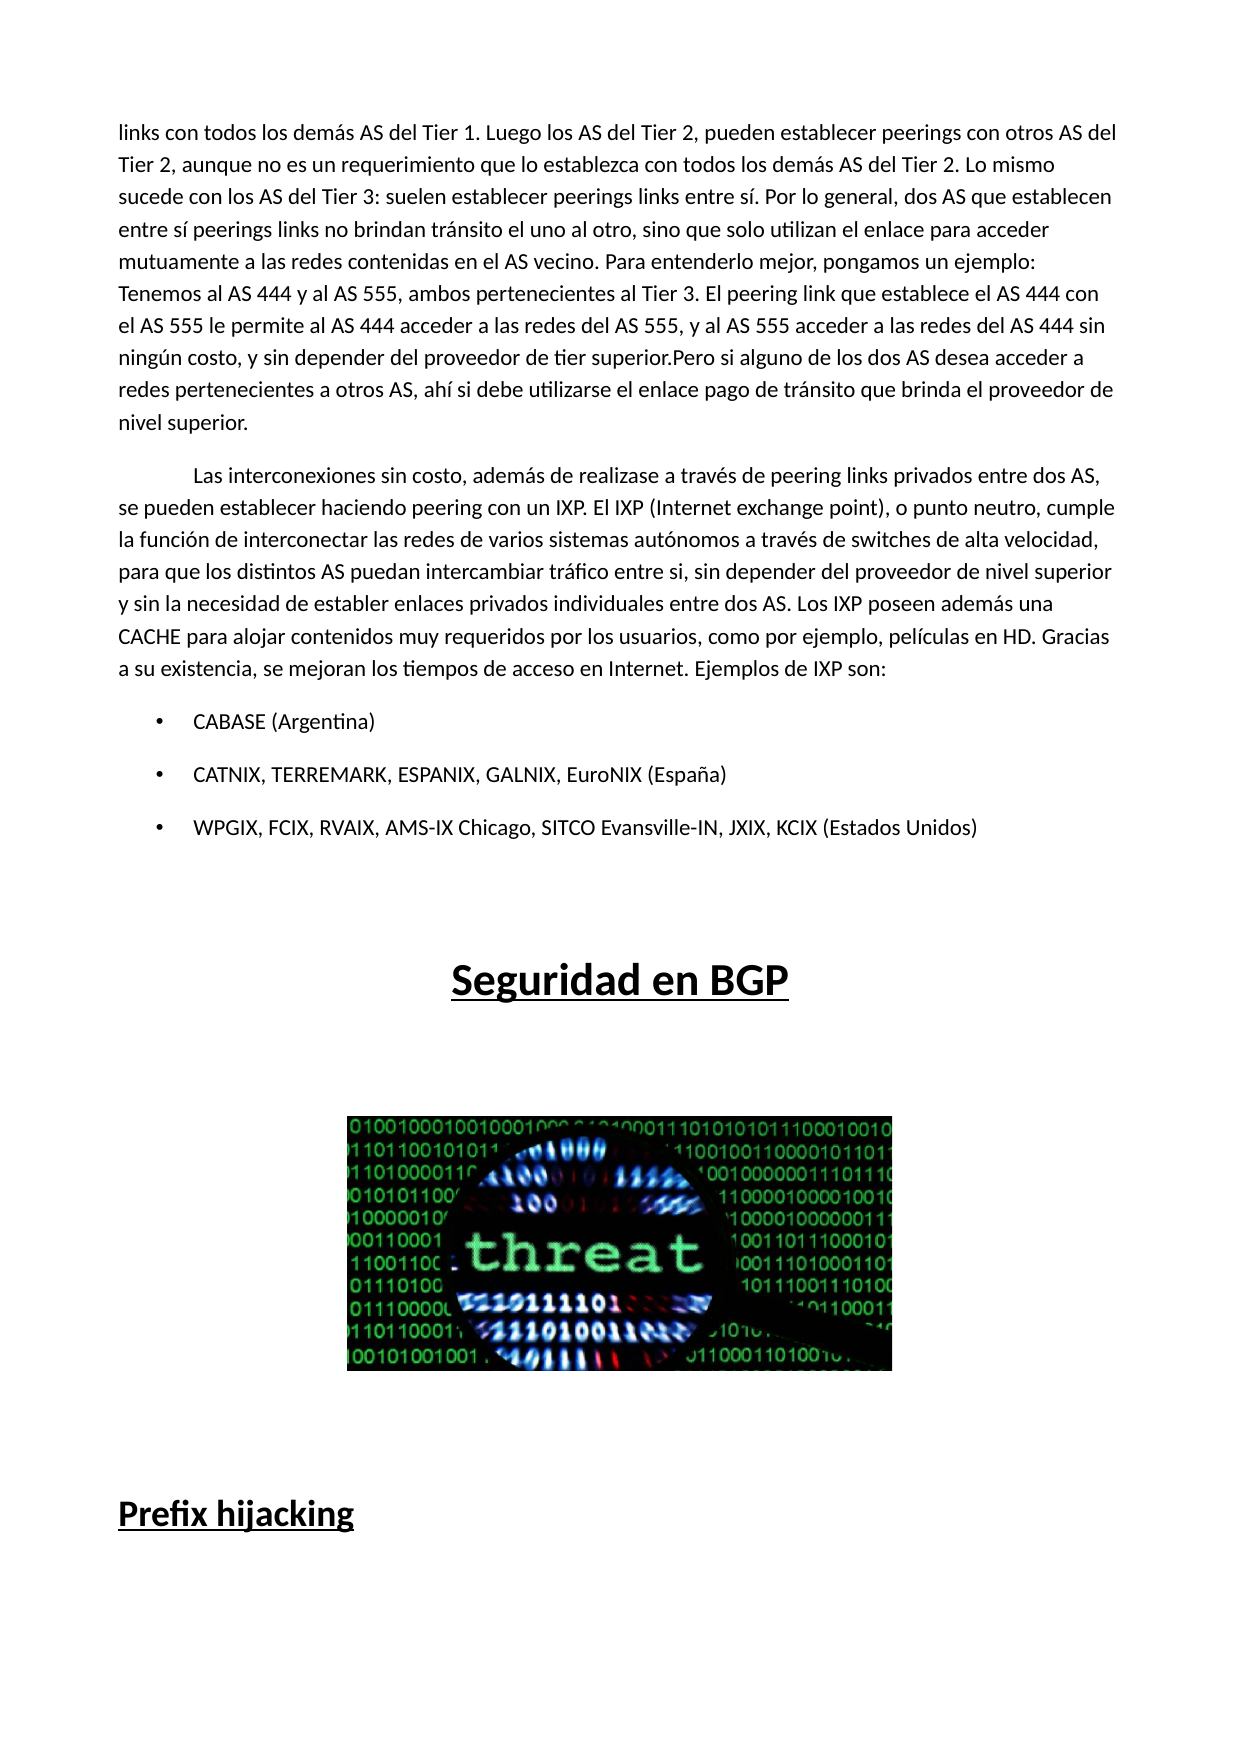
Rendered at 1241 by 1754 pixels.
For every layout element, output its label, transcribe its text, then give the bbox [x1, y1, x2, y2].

text links con todos los demás AS del Tier 1. Luego los AS del Tier 2, pueden establecer peerings con otros AS del Tier 2, aunque no es un requerimiento que lo establezca con todos los demás AS del Tier 2. Lo mismo sucede con los AS del Tier 3: suelen establecer peerings links entre sí. Por lo general, dos AS que establecen entre sí peerings links no brindan tránsito el uno al otro, sino que solo utilizan el enlace para acceder mutuamente a las redes contenidas en el AS vecino. Para entenderlo mejor, pongamos un ejemplo: Tenemos al AS 444 y al AS 555, ambos pertenecientes al Tier 3. El peering link que establece el AS 444 con el AS 555 le permite al AS 444 acceder a las redes del AS 555, y al AS 555 acceder a las redes del AS 444 sin ningún costo, y sin depender del proveedor de tier superior.Pero si alguno de los dos AS desea acceder a redes pertenecientes a otros AS, ahí si debe utilizarse el enlace pago de tránsito que brinda el proveedor de nivel superior. [118, 118, 1122, 436]
text Prefix hijacking [118, 1489, 1122, 1535]
list CATNIX, TERREMARK, ESPANIX, GALNIX, EuroNIX (España) [156, 760, 1122, 788]
text Seguridad en BGP [118, 951, 1122, 1007]
text Las interconexiones sin costo, además de realizase a través de peering links privados entre dos AS, se pueden establecer haciendo peering con un IXP. El IXP (Internet exchange point), o punto neutro, cumple la función de interconectar las redes de varios sistemas autónomos a través de switches de alta velocidad, para que los distintos AS puedan intercambiar tráfico entre si, sin depender del proveedor de nivel superior y sin la necesidad de establer enlaces privados individuales entre dos AS. Los IXP poseen además una CACHE para alojar contenidos muy requeridos por los usuarios, como por ejemplo, películas en HD. Gracias a su existencia, se mejoran los tiempos de acceso en Internet. Ejemplos de IXP son: [118, 461, 1122, 682]
picture [347, 1116, 893, 1371]
list CABASE (Argentina) [156, 707, 1122, 735]
list WPGIX, FCIX, RVAIX, AMS-IX Chicago, SITCO Evansville-IN, JXIX, KCIX (Estados Unidos) [156, 813, 1122, 841]
